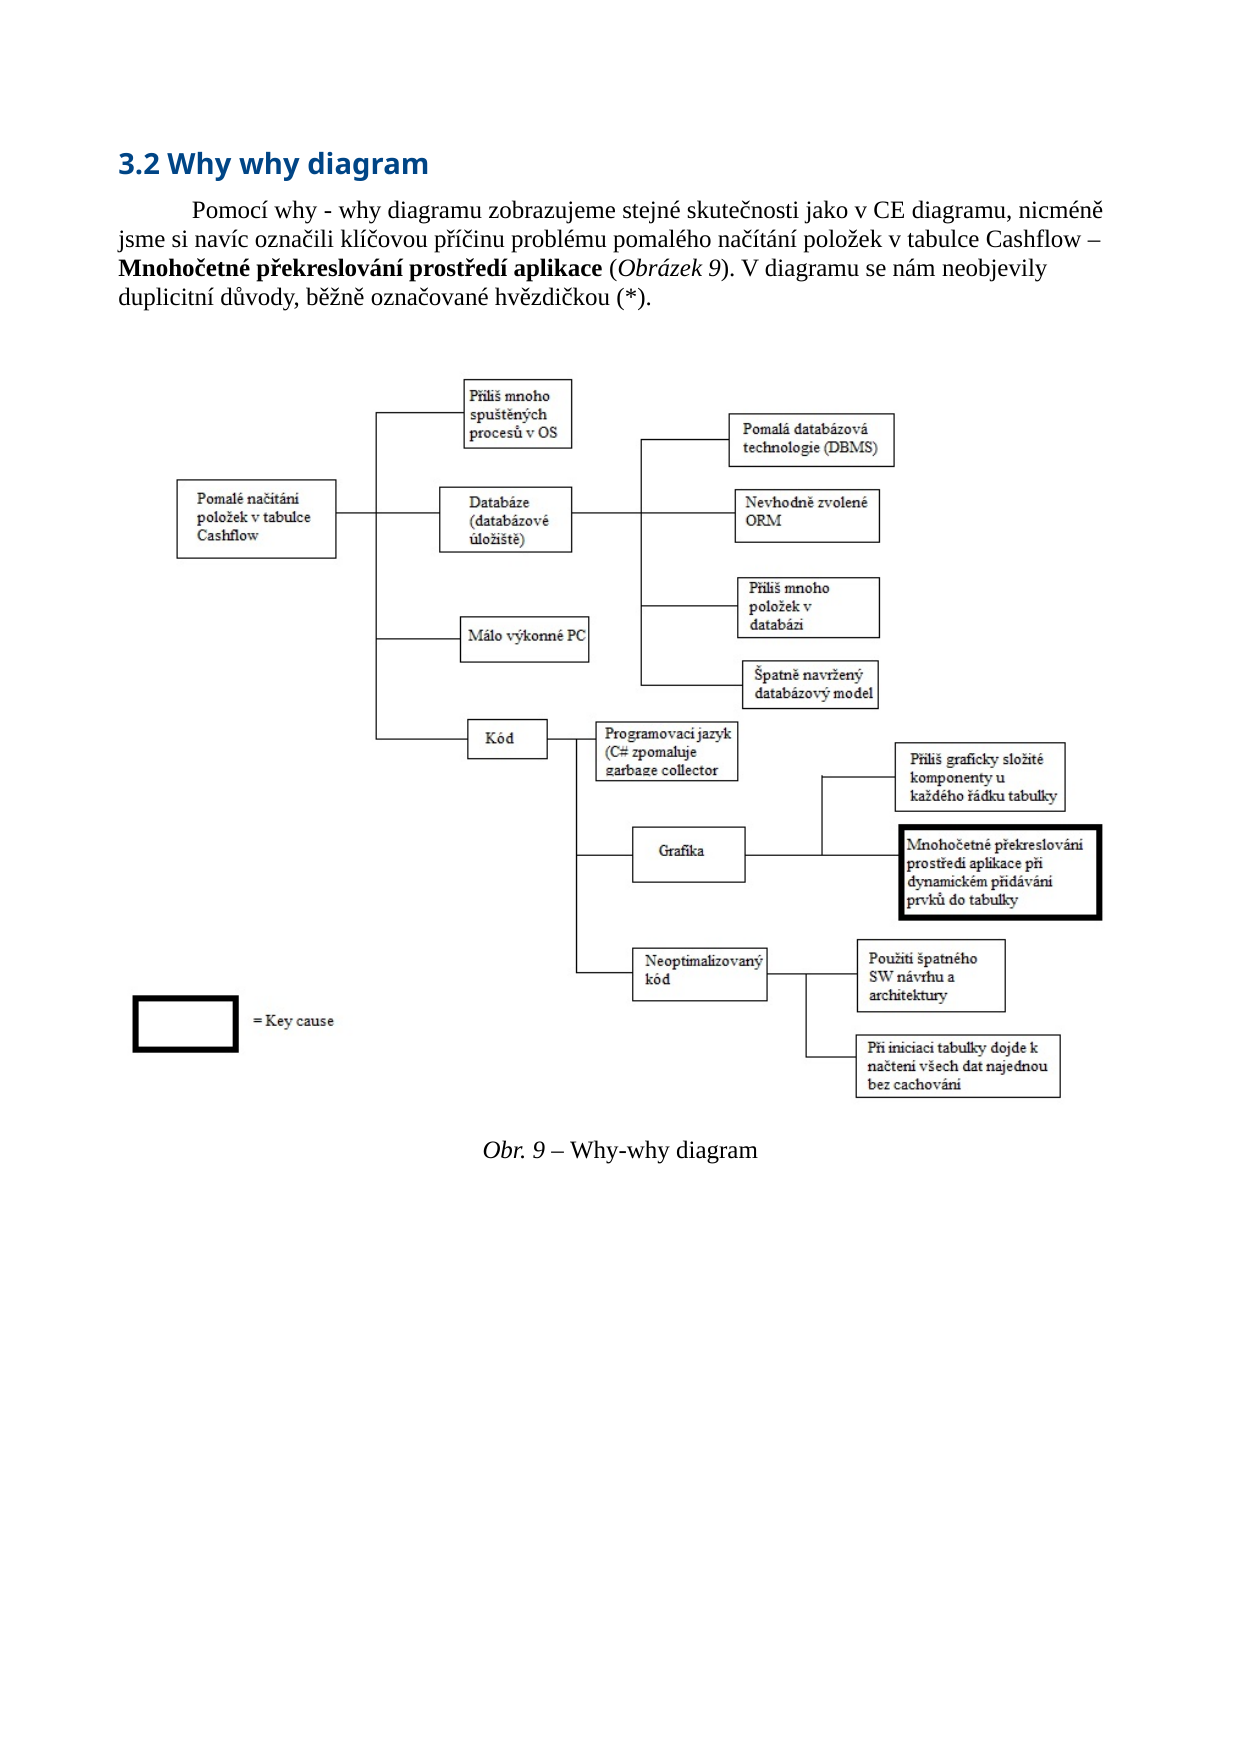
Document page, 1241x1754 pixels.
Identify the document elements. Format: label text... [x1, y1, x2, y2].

text Obr. 9 – Why-why diagram [118, 1136, 1122, 1164]
picture [118, 351, 1122, 1136]
subtitle 3.2 Why why diagram [118, 143, 1122, 183]
text Pomocí why - why diagramu zobrazujeme stejné skutečnosti jako v CE diagramu, nicméně jsme si navíc označili klíčovou příčinu problému pomalého načítání položek v tabulce Cashflow – Mnohočetné překreslování prostředí aplikace (Obrázek 9). V diagramu se nám neobjevily duplicitní důvody, běžně označované hvězdičkou (*). [118, 195, 1122, 339]
